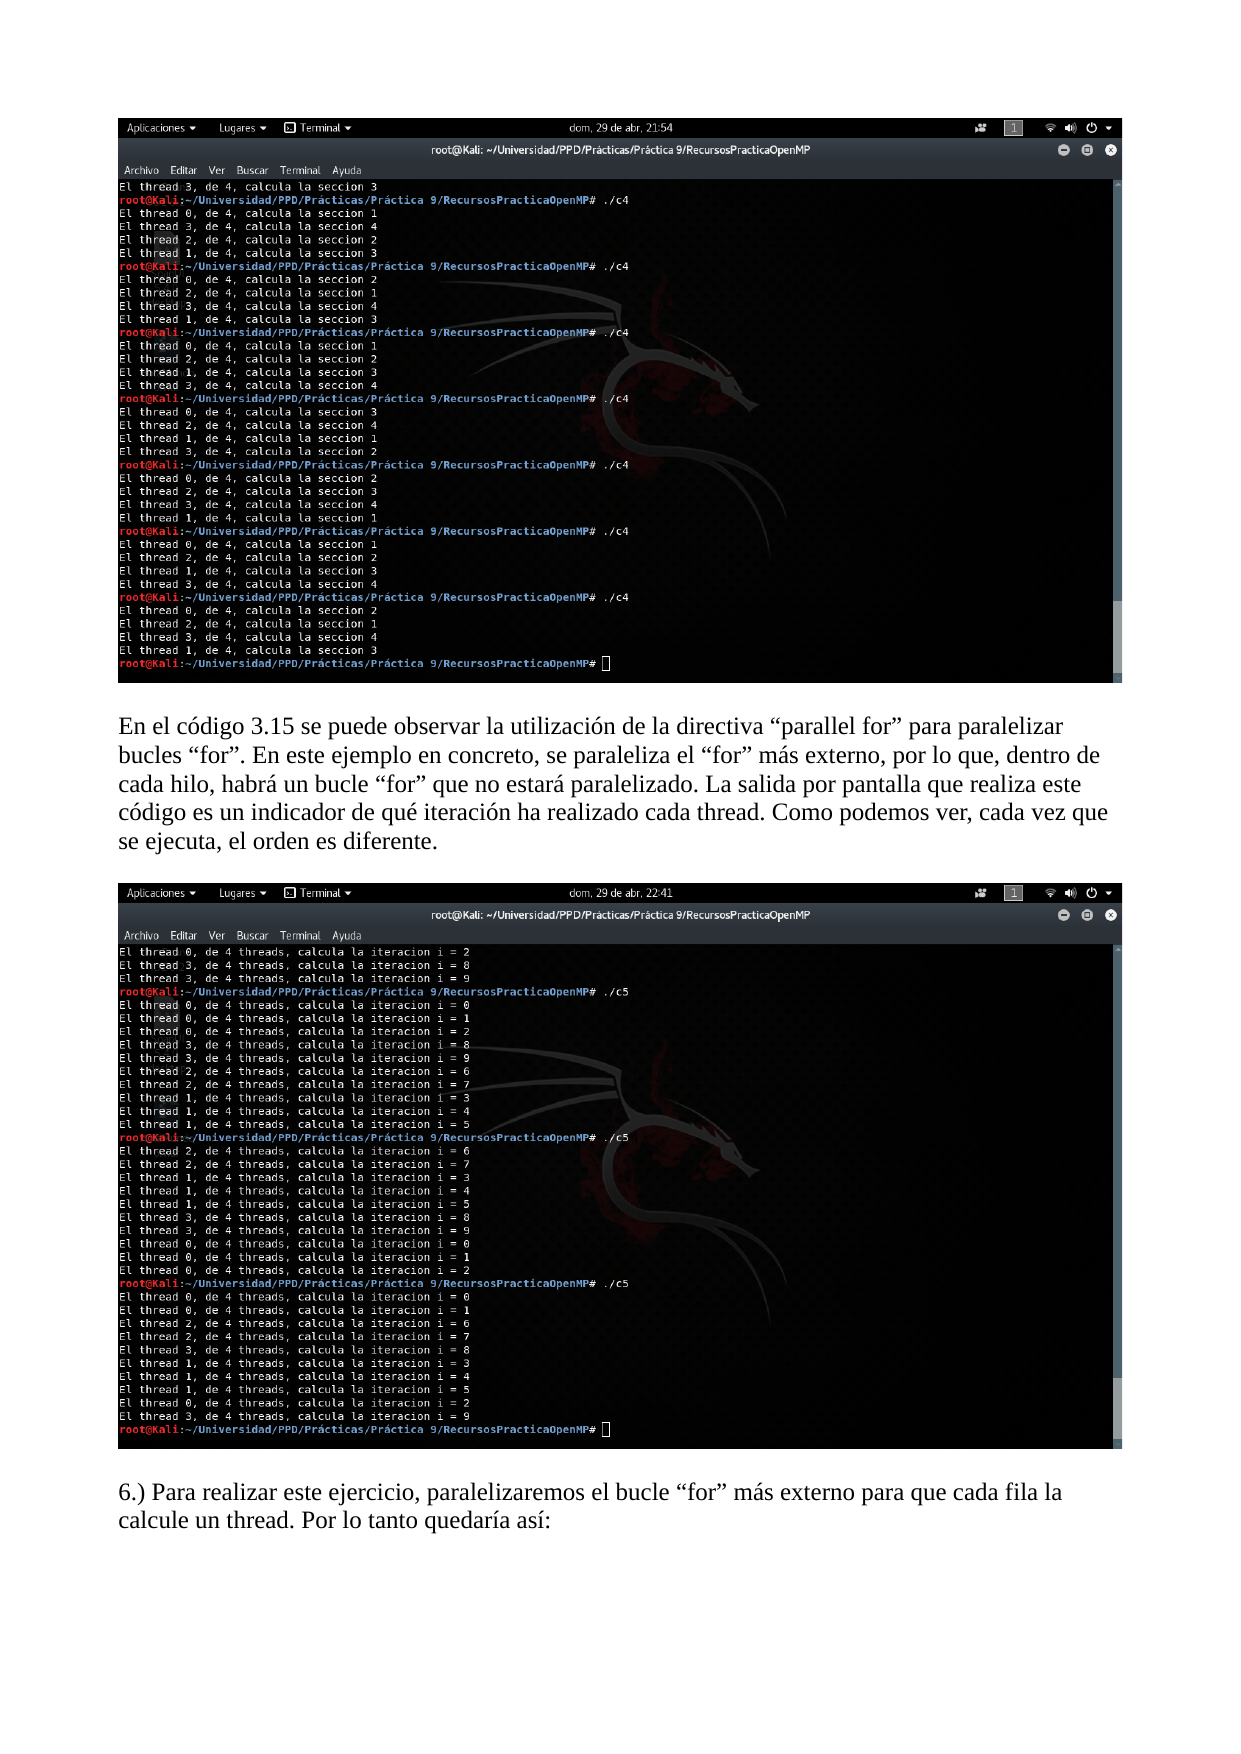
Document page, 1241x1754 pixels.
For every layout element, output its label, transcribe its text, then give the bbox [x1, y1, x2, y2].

picture [118, 118, 1123, 683]
text 6.) Para realizar este ejercicio, paralelizaremos el bucle “for” más externo para que cada fila la calcule un thread. Por lo tanto quedaría así: [118, 1477, 1122, 1534]
picture [118, 883, 1123, 1449]
text En el código 3.15 se puede observar la utilización de la directiva “parallel for” para paralelizar bucles “for”. En este ejemplo en concreto, se paraleliza el “for” más externo, por lo que, dentro de cada hilo, habrá un bucle “for” que no estará paralelizado. La salida por pantalla que realiza este código es un indicador de qué iteración ha realizado cada thread. Como podemos ver, cada vez que se ejecuta, el orden es diferente. [118, 711, 1122, 855]
